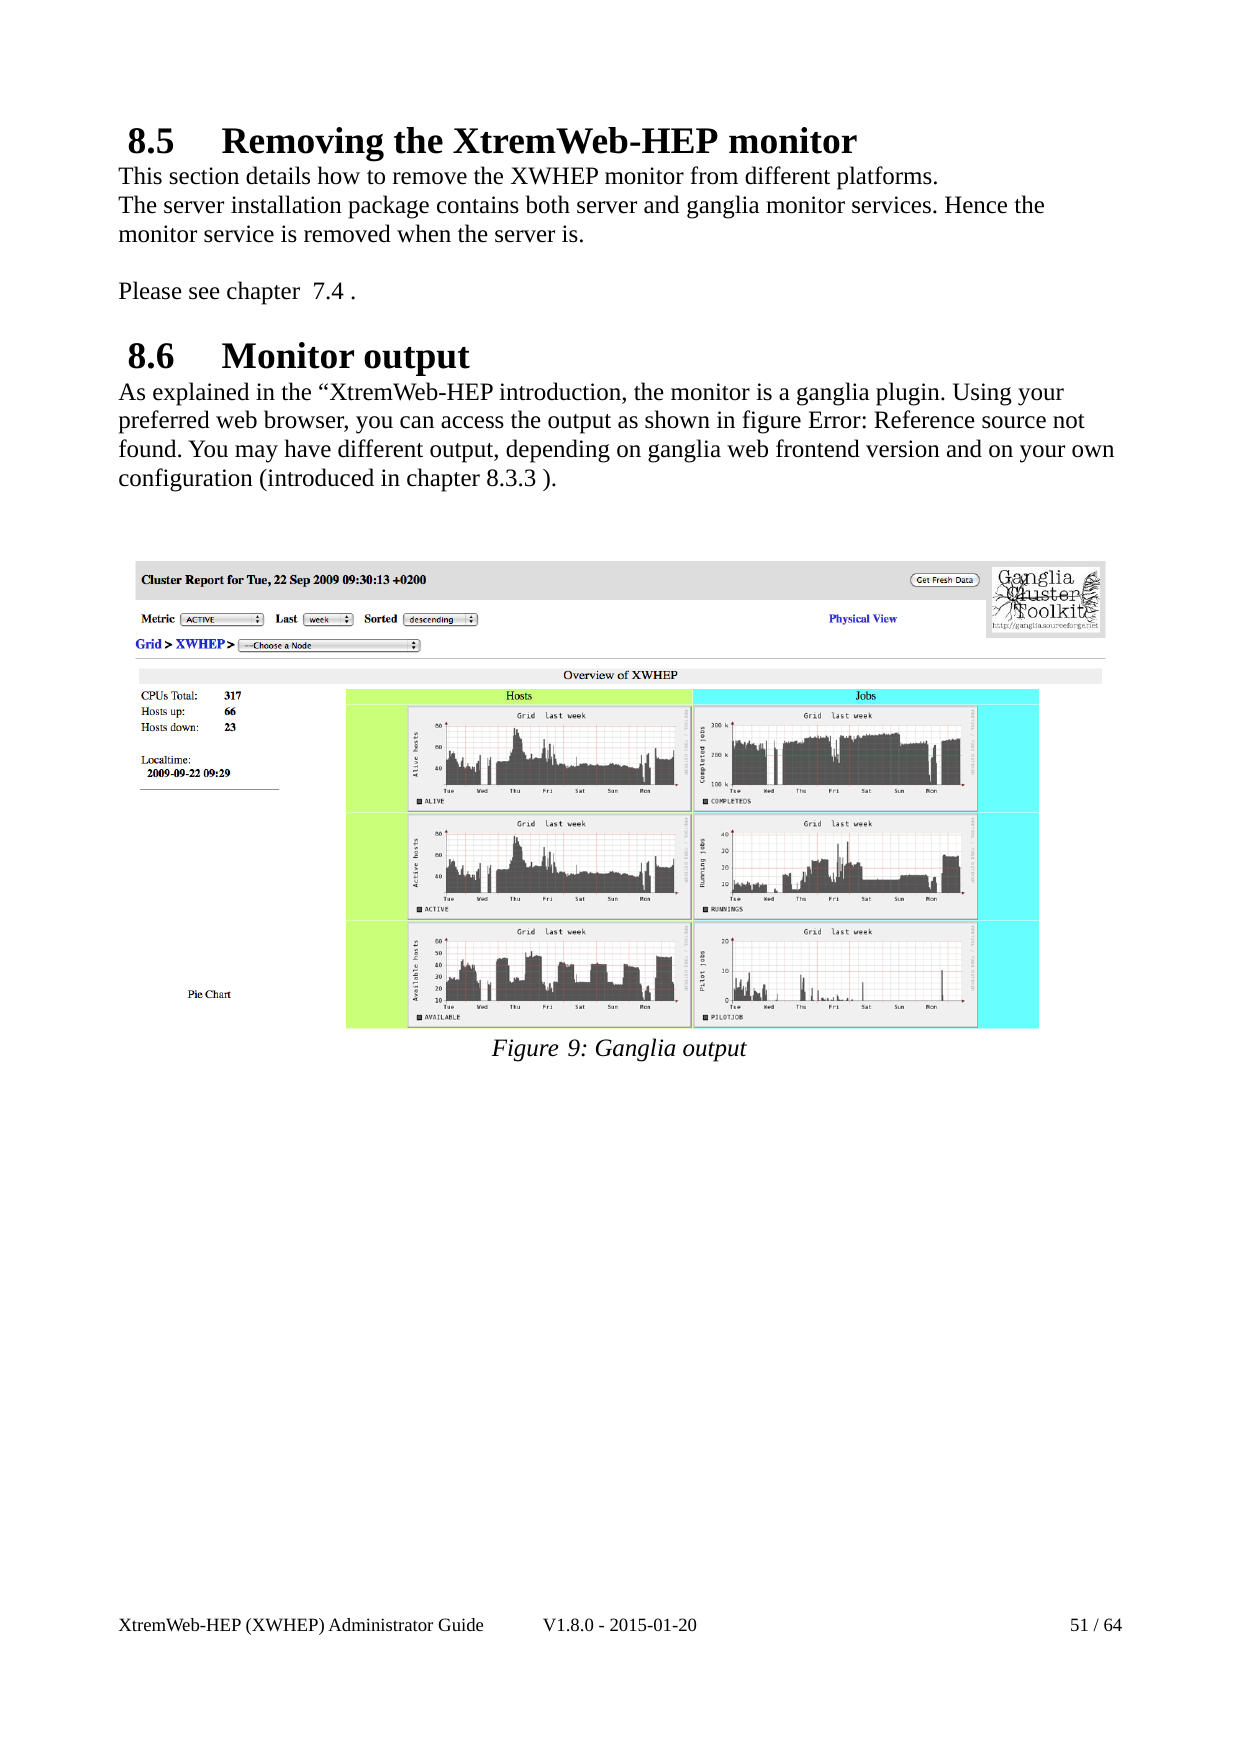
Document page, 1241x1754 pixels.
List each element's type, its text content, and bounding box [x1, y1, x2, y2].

text Figure 9: Ganglia output [133, 1034, 1107, 1062]
text This section details how to remove the XWHEP monitor from different platforms. [118, 161, 1122, 190]
picture [133, 558, 1108, 1034]
text The server installation package contains both server and ganglia monitor services. Hence the monitor service is removed when the server is. [118, 190, 1122, 247]
text As explained in the “XtremWeb-HEP introduction, the monitor is a ganglia plugin. Using your preferred web browser, you can access the output as shown in figure Error: Reference source not found. You may have different output, depending on ganglia web frontend version and on your own configuration (introduced in chapter8.3.3). [118, 377, 1122, 492]
subtitle Monitor output [118, 334, 1122, 377]
text Please see chapter 7.4. [118, 276, 1122, 305]
subtitle Removing the XtremWeb-HEP monitor [118, 118, 1122, 161]
